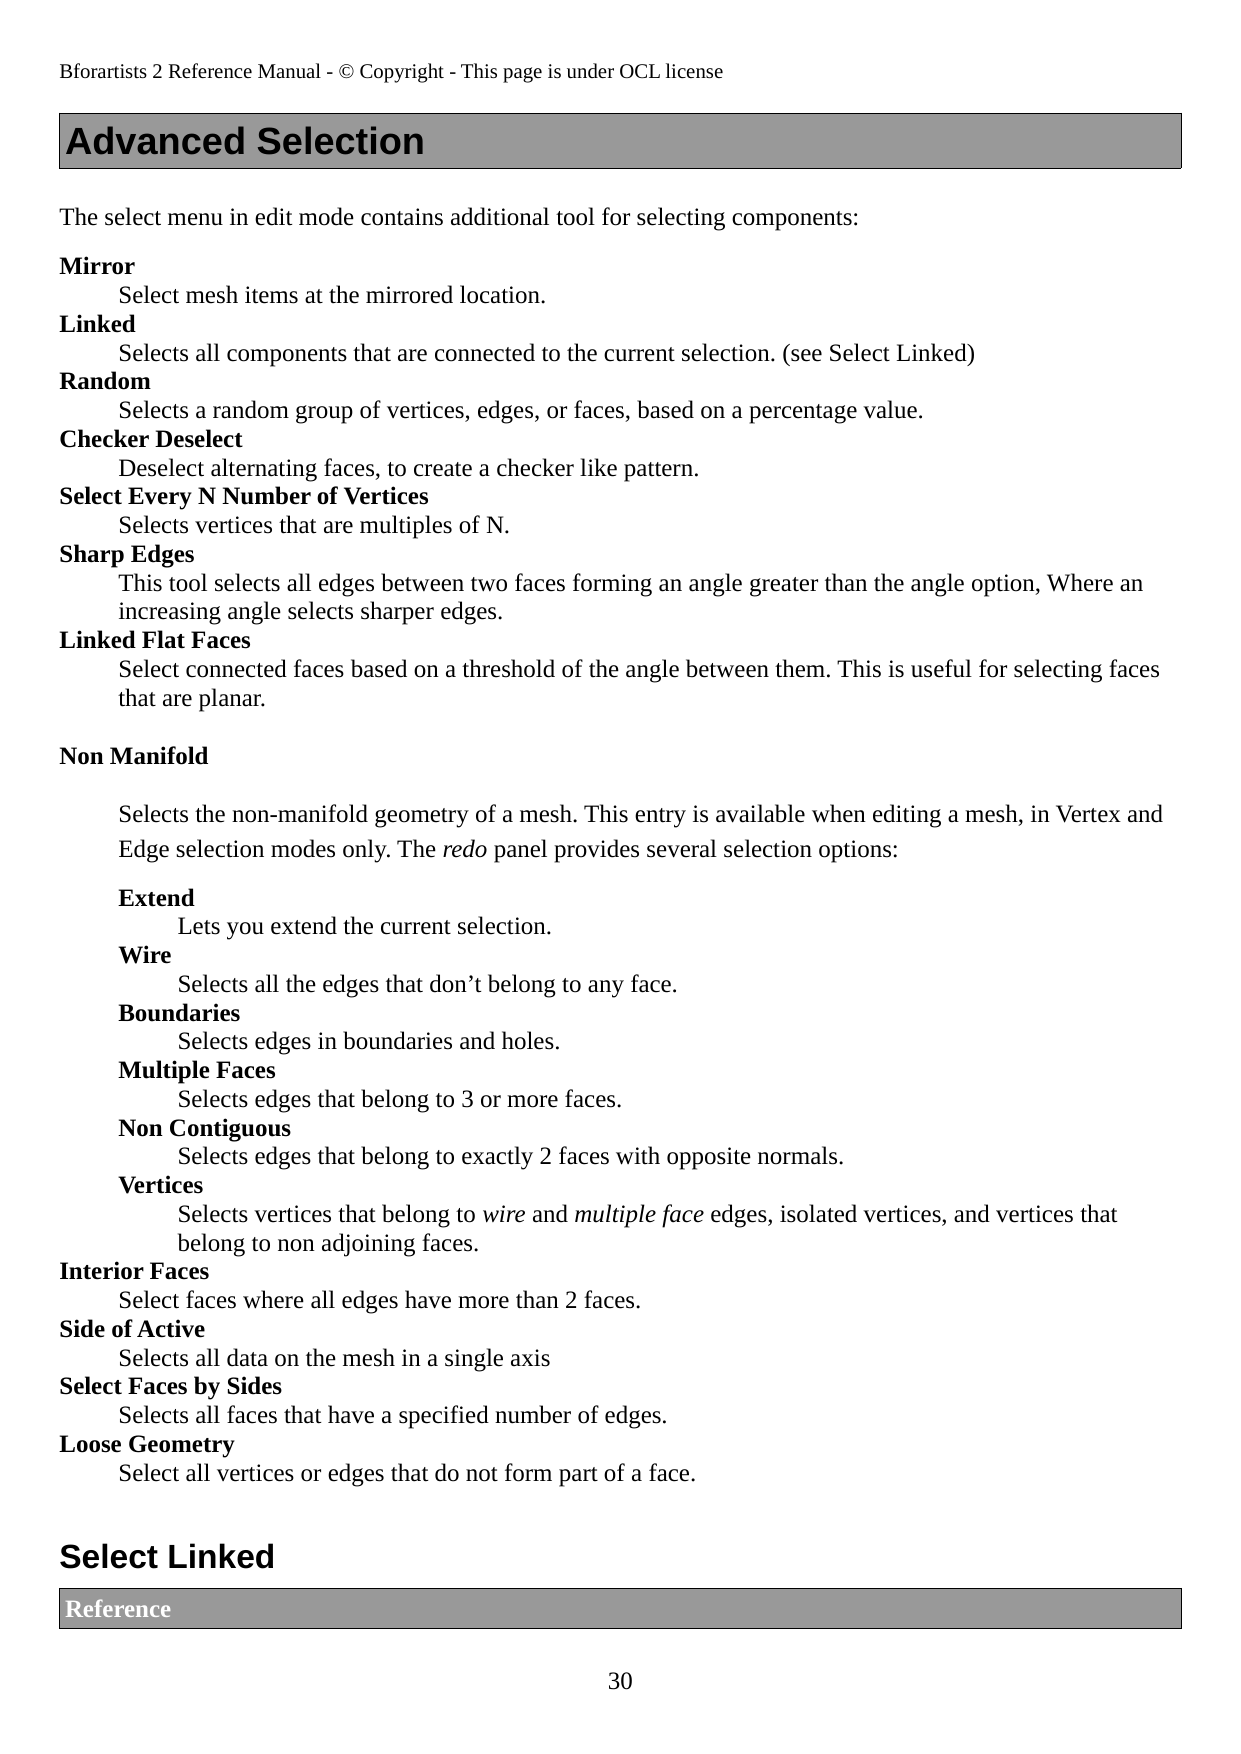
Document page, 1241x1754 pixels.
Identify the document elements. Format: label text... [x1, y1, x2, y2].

text The select menu in edit mode contains additional tool for selecting components: [59, 202, 1181, 231]
list Select all vertices or edges that do not form part of a face. [118, 1458, 1181, 1486]
subtitle Linked Flat Faces [59, 625, 1181, 654]
list Selects vertices that belong to wire and multiple face edges, isolated vertices, and vertices that belong to non adjoining faces. [177, 1199, 1181, 1256]
subtitle Boundaries [118, 998, 1181, 1026]
subtitle Extend [118, 883, 1181, 911]
text Selects the non-manifold geometry of a mesh. This entry is available when editing a mesh, in Vertex and Edge selection modes only. The redo panel provides several selection options: [118, 799, 1181, 862]
subtitle Vertices [118, 1170, 1181, 1199]
list Lets you extend the current selection. [177, 911, 1181, 940]
subtitle Non Manifold [59, 741, 1181, 770]
list Selects all faces that have a specified number of edges. [118, 1400, 1181, 1429]
list Selects all the edges that don’t belong to any face. [177, 969, 1181, 998]
list Selects edges that belong to 3 or more faces. [177, 1084, 1181, 1113]
subtitle Linked [59, 309, 1181, 338]
list This tool selects all edges between two faces forming an angle greater than the angle option, Where an increasing angle selects sharper edges. [118, 568, 1181, 625]
subtitle Checker Deselect [59, 424, 1181, 453]
subtitle Mirror [59, 251, 1181, 280]
subtitle Side of Active [59, 1314, 1181, 1343]
subtitle Wire [118, 940, 1181, 969]
list Deselect alternating faces, to create a checker like pattern. [118, 453, 1181, 481]
subtitle Select Every N Number of Vertices [59, 481, 1181, 510]
subtitle Select Linked [59, 1537, 1181, 1575]
list Selects edges in boundaries and holes. [177, 1026, 1181, 1055]
subtitle Interior Faces [59, 1256, 1181, 1285]
subtitle Multiple Faces [118, 1055, 1181, 1084]
table_header Reference [60, 1589, 1181, 1628]
list Select faces where all edges have more than 2 faces. [118, 1285, 1181, 1314]
list Selects edges that belong to exactly 2 faces with opposite normals. [177, 1141, 1181, 1170]
list Selects all data on the mesh in a single axis [118, 1343, 1181, 1371]
subtitle Sharp Edges [59, 539, 1181, 568]
list Selects a random group of vertices, edges, or faces, based on a percentage value. [118, 395, 1181, 424]
list Select connected faces based on a threshold of the angle between them. This is useful for selecting faces that are planar. [118, 654, 1181, 711]
list Selects all components that are connected to the current selection. (see Select Linked) [118, 338, 1181, 366]
list Selects vertices that are multiples of N. [118, 510, 1181, 539]
subtitle Select Faces by Sides [59, 1371, 1181, 1400]
list Select mesh items at the mirrored location. [118, 280, 1181, 309]
subtitle Loose Geometry [59, 1429, 1181, 1458]
table_header Advanced Selection [60, 114, 1181, 168]
subtitle Non Contiguous [118, 1113, 1181, 1141]
subtitle Random [59, 366, 1181, 395]
